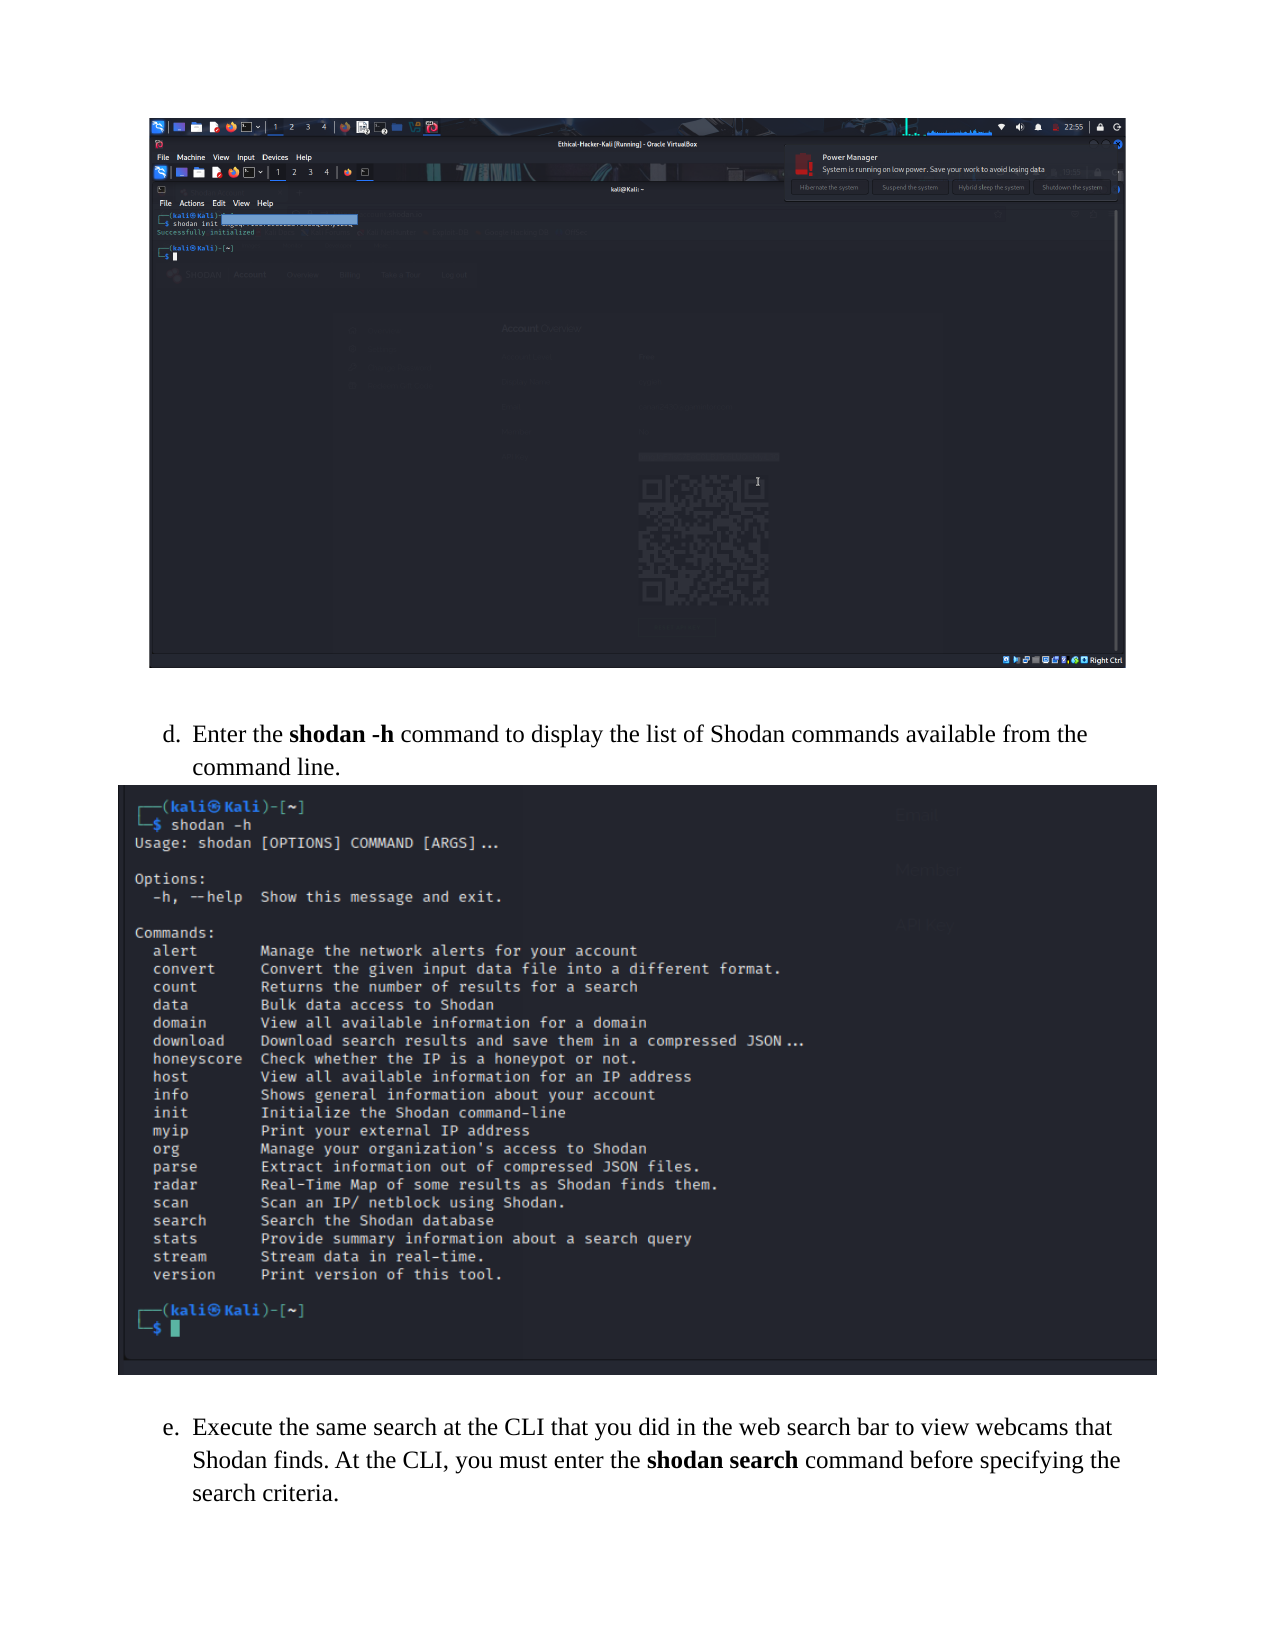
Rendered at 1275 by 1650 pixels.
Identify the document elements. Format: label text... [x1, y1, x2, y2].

list Execute the same search at the CLI that you did in the web search bar to view webcams that Shodan finds. At the CLI, you must enter the shodan search command before specifying the search criteria. [162, 1412, 1157, 1507]
picture [118, 785, 1157, 1375]
list Enter the shodan -h command to display the list of Shodan commands available from the command line. [162, 719, 1157, 781]
picture [149, 118, 1126, 668]
